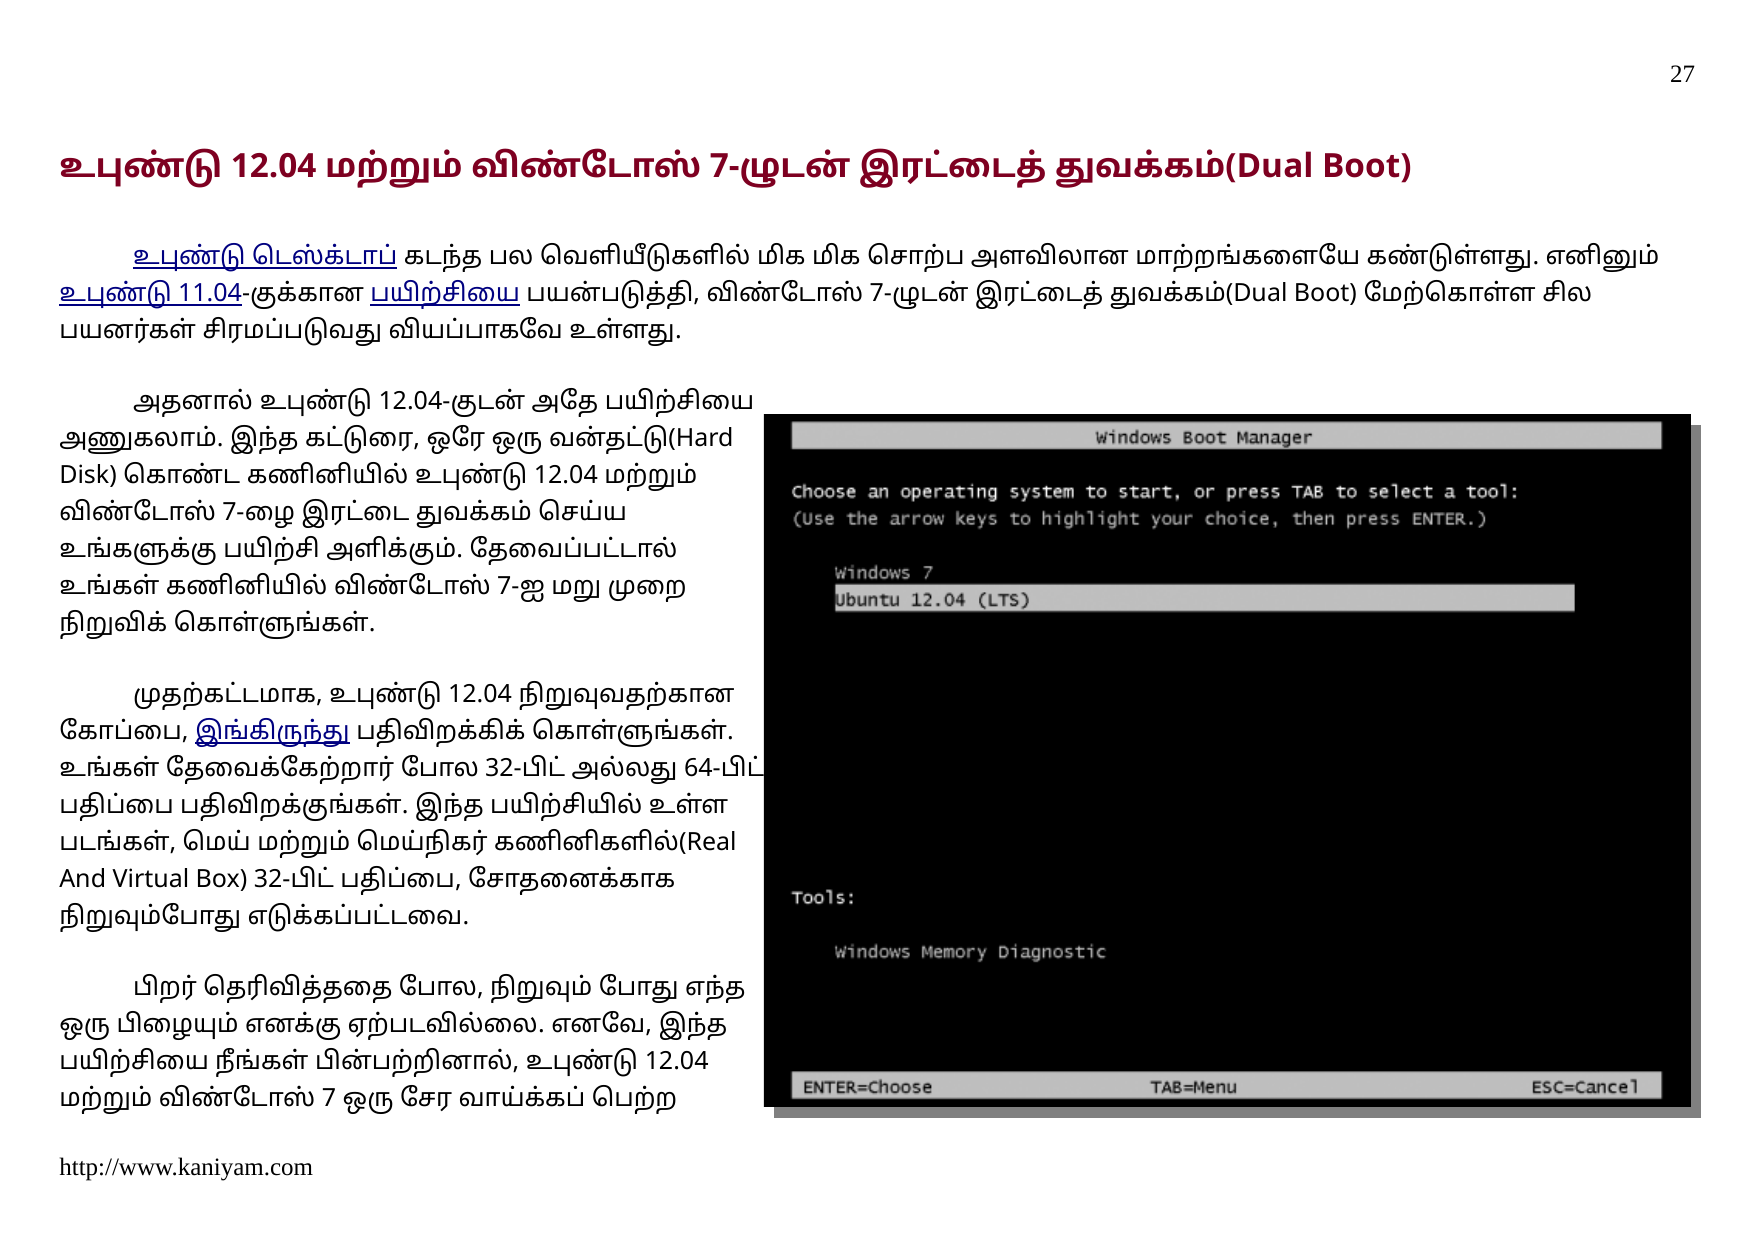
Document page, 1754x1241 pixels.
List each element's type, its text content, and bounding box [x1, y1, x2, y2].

text உபுண்டு டெஸ்க்டாப் கடந்த பல வெளியீடுகளில் மிக மிக சொற்ப அளவிலான மாற்றங்களையே கண்டுள்ளது. எனினும் உபுண்டு 11.04-குக்கான பயிற்சியை பயன்படுத்தி, விண்டோஸ் 7-ழுடன் இரட்டைத் துவக்கம்(Dual Boot) மேற்கொள்ள சில பயனர்கள் சிரமப்படுவது வியப்பாகவே உள்ளது. [59, 238, 1695, 349]
picture [763, 414, 1691, 1107]
text முதற்கட்டமாக, உபுண்டு 12.04 நிறுவுவதற்கான கோப்பை, இங்கிருந்து பதிவிறக்கிக் கொள்ளுங்கள். உங்கள் தேவைக்கேற்றார் போல 32-பிட் அல்லது 64-பிட் பதிப்பை பதிவிறக்குங்கள். இந்த பயிற்சியில் உள்ள படங்கள், மெய் மற்றும் மெய்நிகர் கணினிகளில்(Real And Virtual Box) 32-பிட் பதிப்பை, சோதனைக்காக நிறுவும்போது எடுக்கப்பட்டவை. [59, 676, 763, 935]
text பிறர் தெரிவித்ததை போல, நிறுவும் போது எந்த ஒரு பிழையும் எனக்கு ஏற்படவில்லை. எனவே, இந்த பயிற்சியை நீங்கள் பின்பற்றினால், உபுண்டு 12.04 மற்றும் விண்டோஸ் 7 ஒரு சேர வாய்க்கப் பெற்ற [59, 969, 774, 1117]
subtitle உபுண்டு 12.04 மற்றும் விண்டோஸ் 7-ழுடன் இரட்டைத் துவக்கம்(Dual Boot) [59, 142, 1695, 191]
text அதனால் உபுண்டு 12.04-குடன் அதே பயிற்சியை அணுகலாம். இந்த கட்டுரை, ஒரே ஒரு வன்தட்டு(Hard Disk) கொண்ட கணினியில் உபுண்டு 12.04 மற்றும் விண்டோஸ் 7-ழை இரட்டை துவக்கம் செய்ய உங்களுக்கு பயிற்சி அளிக்கும். தேவைப்பட்டால் உங்கள் கணினியில் விண்டோஸ் 7-ஐ மறு முறை நிறுவிக் கொள்ளுங்கள். [59, 383, 1695, 642]
